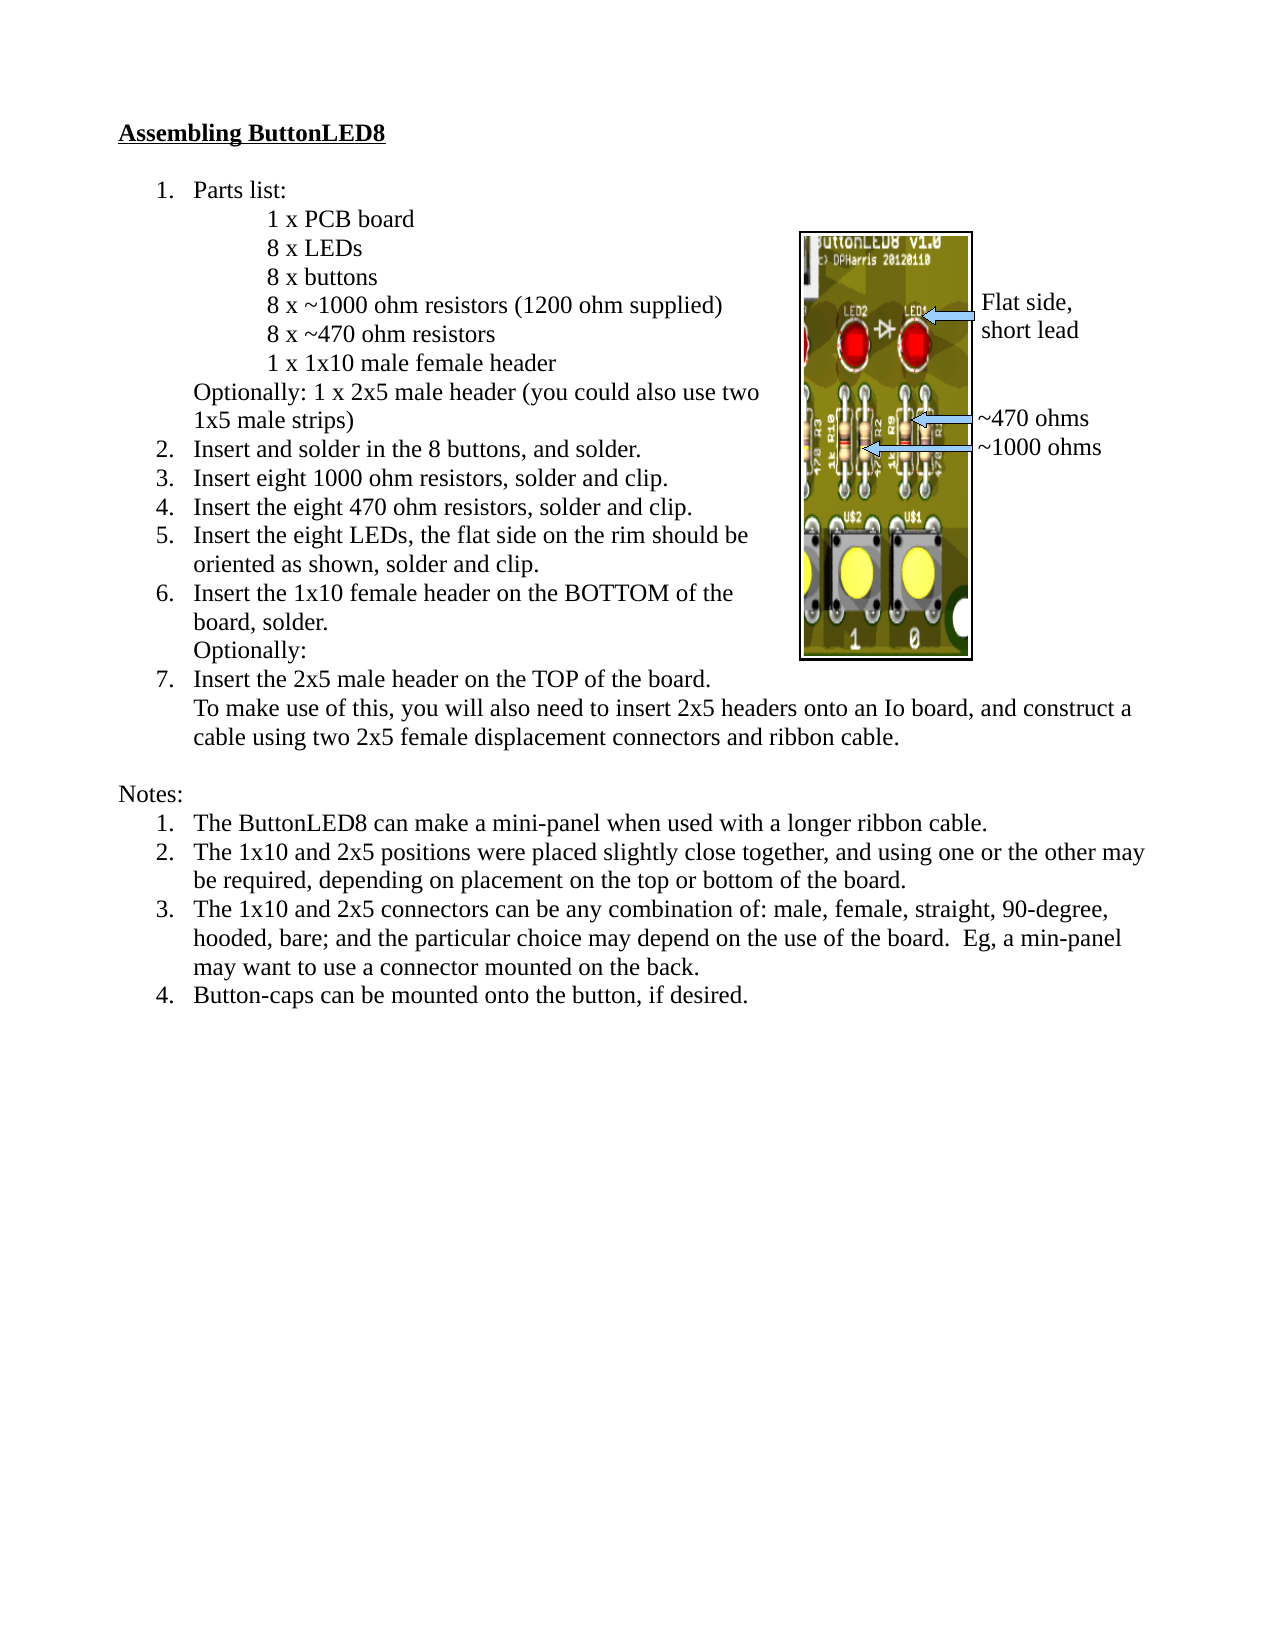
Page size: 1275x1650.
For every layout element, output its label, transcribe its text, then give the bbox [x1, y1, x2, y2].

list The 1x10 and 2x5 positions were placed slightly close together, and using one or the other may be required, depending on placement on the top or bottom of the board. [156, 837, 1157, 894]
list [801, 233, 971, 658]
list [973, 463, 1157, 492]
list Insert the 2x5 male header on the TOP of the board. To make use of this, you will also need to insert 2x5 headers onto an Io board, and construct a cable using two 2x5 female displacement connectors and ribbon cable. [156, 664, 1157, 751]
list [973, 521, 1157, 578]
list Insert the 1x10 female header on the BOTTOM of the board, solder. [156, 578, 799, 636]
picture [803, 236, 968, 656]
text Assembling ButtonLED8 [118, 118, 1157, 147]
list Insert the eight LEDs, the flat side on the rim should be oriented as shown, solder and clip. [156, 521, 799, 578]
text Notes: [118, 779, 1157, 808]
list Parts list: 1 x PCB board 8 x LEDs 8 x buttons 8 x ~1000 ohm resistors (1200 ohm supplied) 8 x ~470 ohm resistors 1 x 1x10 male female header Optionally: 1 x 2x5 male header (you could also use two 1x5 male strips) [156, 176, 1157, 434]
list The ButtonLED8 can make a mini-panel when used with a longer ribbon cable. [156, 808, 1157, 837]
list Button-caps can be mounted onto the button, if desired. [156, 981, 1157, 1009]
list Optionally: [156, 636, 1157, 664]
list Insert and solder in the 8 buttons, and solder. [156, 434, 799, 463]
list Insert the eight 470 ohm resistors, solder and clip. [156, 492, 799, 521]
list Insert eight 1000 ohm resistors, solder and clip. [156, 463, 799, 492]
list [973, 492, 1157, 521]
list The 1x10 and 2x5 connectors can be any combination of: male, female, straight, 90-degree, hooded, bare; and the particular choice may depend on the use of the board. Eg, a min-panel may want to use a connector mounted on the back. [156, 894, 1157, 981]
list [973, 578, 1157, 636]
list Insert and solder in the 8 buttons, and solder. [973, 434, 1157, 463]
